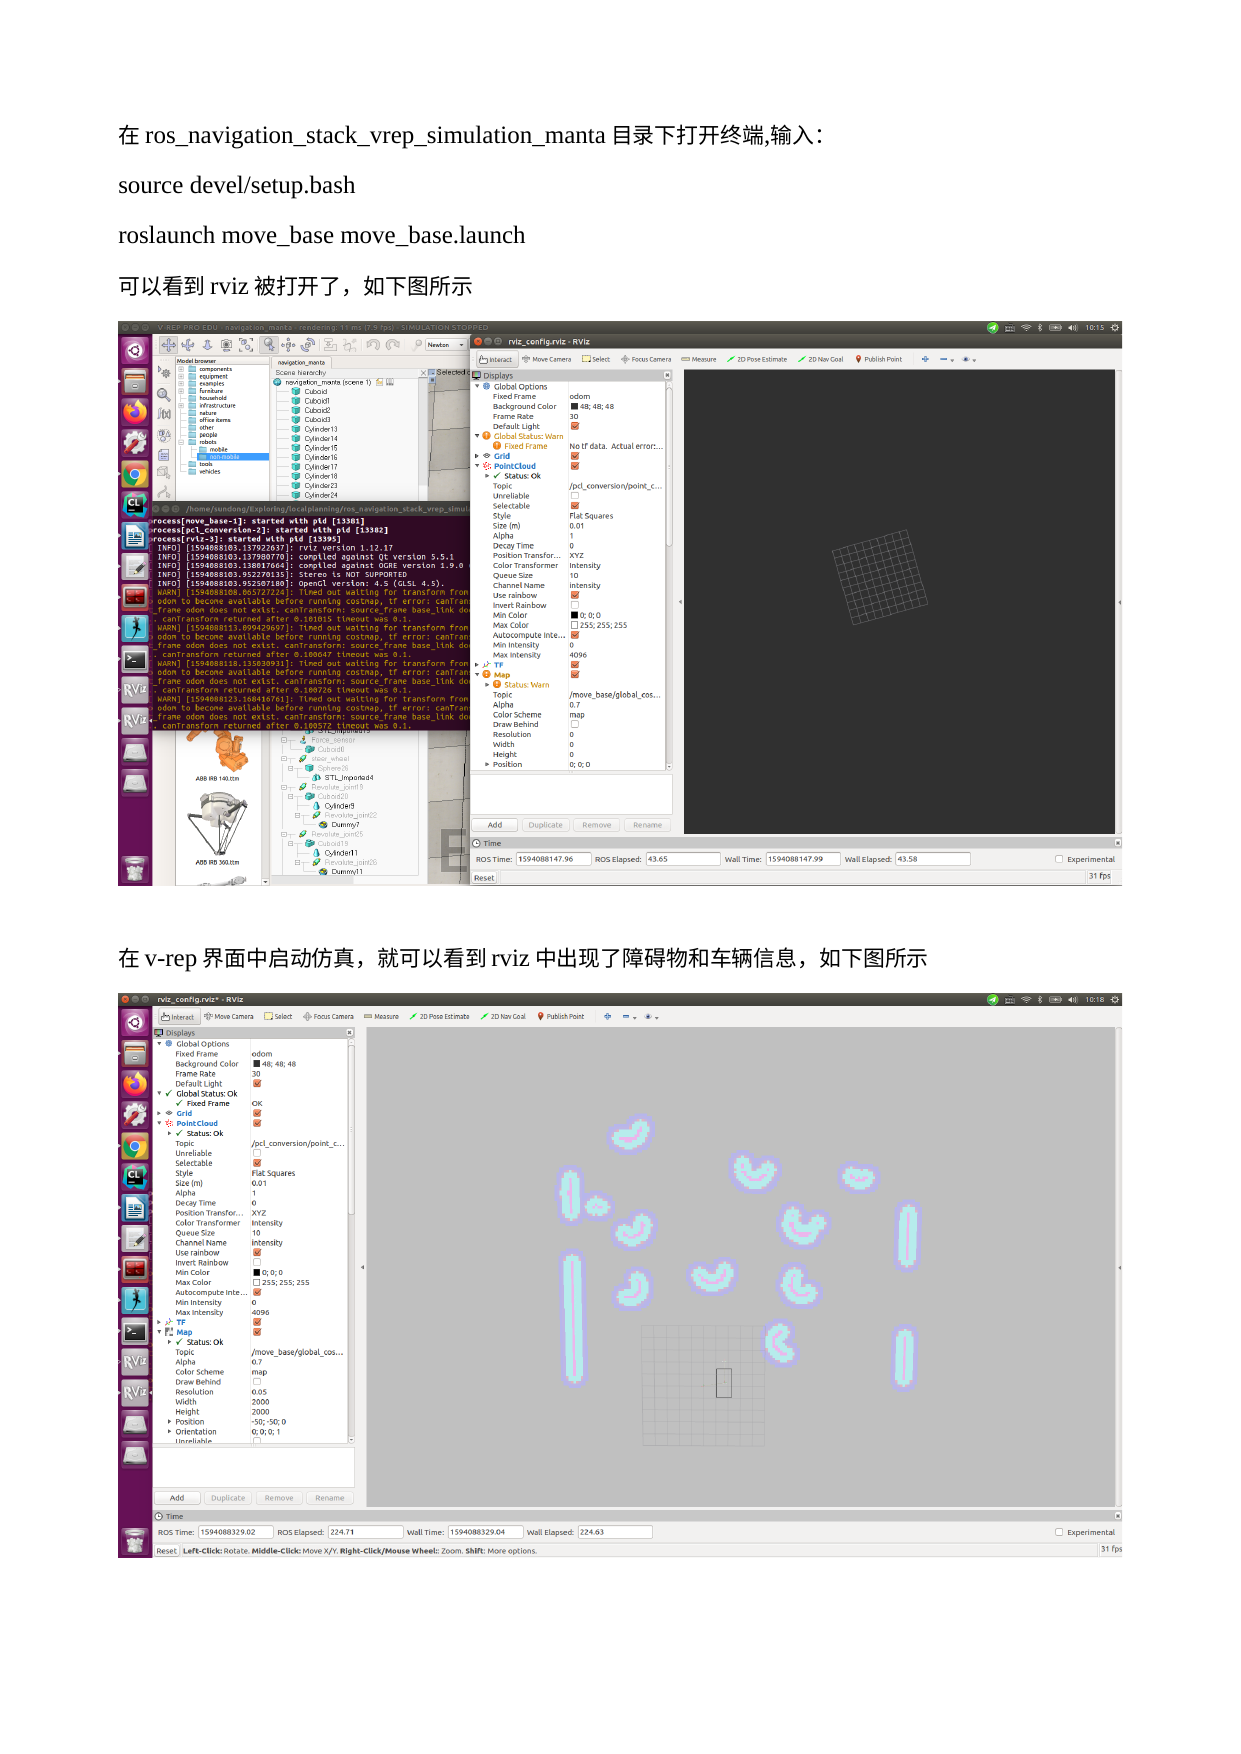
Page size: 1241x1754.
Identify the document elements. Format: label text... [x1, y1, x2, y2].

picture [118, 993, 1123, 1558]
text 在 ros_navigation_stack_vrep_simulation_manta目录下打开终端,输入： [118, 118, 1122, 150]
picture [118, 321, 1123, 886]
text 可以看到rviz被打开了，如下图所示 [118, 269, 1122, 300]
text source devel/setup.bash [118, 171, 1122, 199]
text roslaunch move_base move_base.launch [118, 220, 1122, 248]
text 在v-rep界面中启动仿真，就可以看到rviz中出现了障碍物和车辆信息，如下图所示 [118, 941, 1122, 972]
